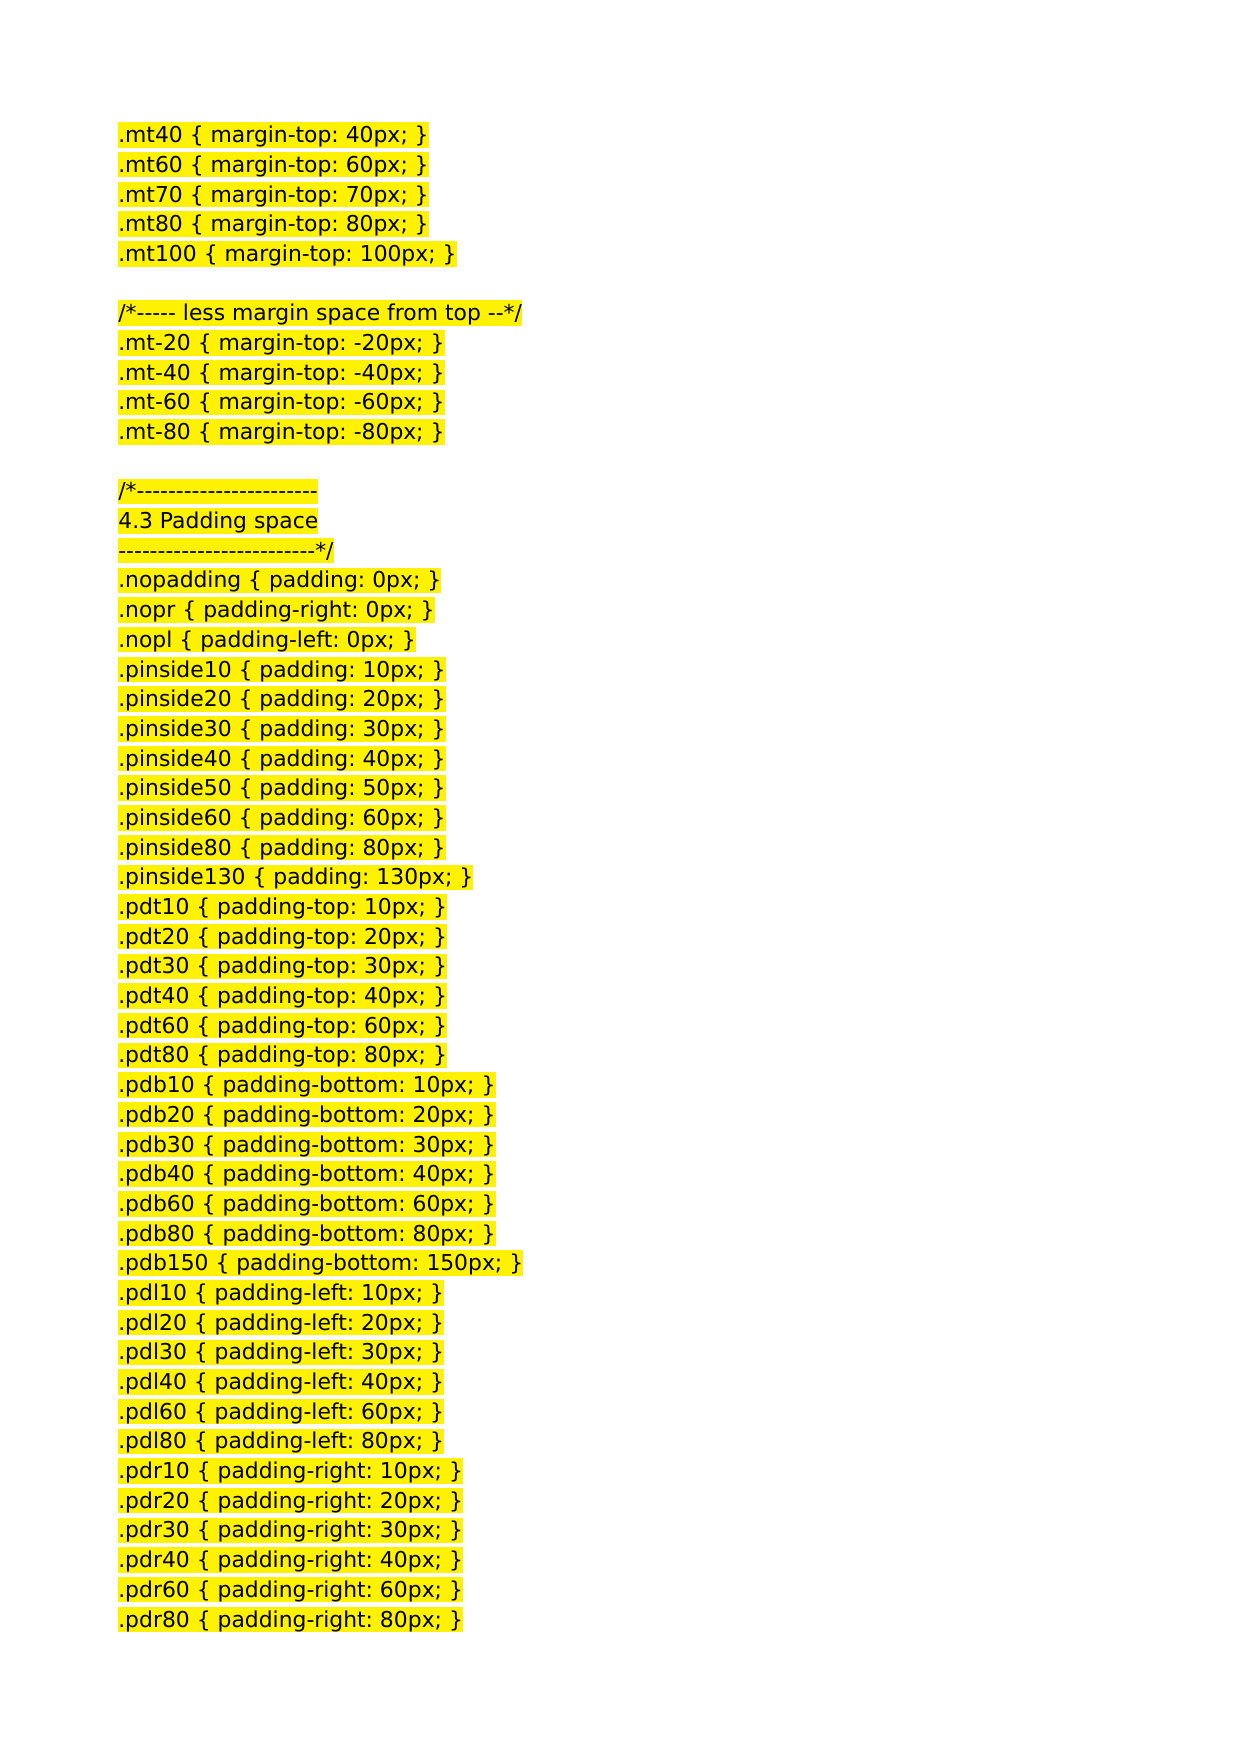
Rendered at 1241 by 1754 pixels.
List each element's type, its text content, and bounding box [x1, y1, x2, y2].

text .pdr80 { padding-right: 80px; } [118, 1602, 1122, 1632]
text .pdl40 { padding-left: 40px; } [118, 1365, 1122, 1395]
text .pdt10 { padding-top: 10px; } [118, 890, 1122, 920]
text .pdb60 { padding-bottom: 60px; } [118, 1187, 1122, 1217]
text .pdt20 { padding-top: 20px; } [118, 920, 1122, 949]
text .mt-60 { margin-top: -60px; } [118, 385, 1122, 415]
text .pdl30 { padding-left: 30px; } [118, 1335, 1122, 1365]
text .pdb30 { padding-bottom: 30px; } [118, 1127, 1122, 1157]
text .nopl { padding-left: 0px; } [118, 623, 1122, 652]
text .pdr10 { padding-right: 10px; } [118, 1454, 1122, 1484]
text .pdr20 { padding-right: 20px; } [118, 1484, 1122, 1513]
text /*----- less margin space from top --*/ [118, 296, 1122, 326]
text .mt-20 { margin-top: -20px; } [118, 326, 1122, 356]
text 4.3 Padding space [118, 504, 1122, 534]
text .mt40 { margin-top: 40px; } [118, 118, 1122, 148]
text .pinside80 { padding: 80px; } [118, 831, 1122, 860]
text .mt-40 { margin-top: -40px; } [118, 356, 1122, 385]
text .mt60 { margin-top: 60px; } [118, 148, 1122, 177]
text .pinside20 { padding: 20px; } [118, 682, 1122, 712]
text .pinside60 { padding: 60px; } [118, 801, 1122, 831]
text /*----------------------- [118, 474, 1122, 504]
text .pdb40 { padding-bottom: 40px; } [118, 1157, 1122, 1187]
text .pdb150 { padding-bottom: 150px; } [118, 1246, 1122, 1276]
text .pinside50 { padding: 50px; } [118, 771, 1122, 801]
text .pdt80 { padding-top: 80px; } [118, 1038, 1122, 1068]
text .pinside30 { padding: 30px; } [118, 712, 1122, 742]
text .pdr60 { padding-right: 60px; } [118, 1573, 1122, 1602]
text .pdb10 { padding-bottom: 10px; } [118, 1068, 1122, 1098]
text .mt70 { margin-top: 70px; } [118, 177, 1122, 207]
text .mt-80 { margin-top: -80px; } [118, 415, 1122, 445]
text .pdl20 { padding-left: 20px; } [118, 1306, 1122, 1335]
text .pinside130 { padding: 130px; } [118, 860, 1122, 890]
text .pdl60 { padding-left: 60px; } [118, 1395, 1122, 1424]
text .pdl80 { padding-left: 80px; } [118, 1424, 1122, 1454]
text .pdl10 { padding-left: 10px; } [118, 1276, 1122, 1306]
text .pdb80 { padding-bottom: 80px; } [118, 1217, 1122, 1246]
text .nopr { padding-right: 0px; } [118, 593, 1122, 623]
text .pdt40 { padding-top: 40px; } [118, 979, 1122, 1009]
text .pinside10 { padding: 10px; } [118, 652, 1122, 682]
text .pinside40 { padding: 40px; } [118, 742, 1122, 771]
text .pdt30 { padding-top: 30px; } [118, 949, 1122, 979]
text .pdr40 { padding-right: 40px; } [118, 1543, 1122, 1573]
text -------------------------*/ [118, 534, 1122, 563]
text .mt100 { margin-top: 100px; } [118, 237, 1122, 267]
text .nopadding { padding: 0px; } [118, 563, 1122, 593]
text .pdr30 { padding-right: 30px; } [118, 1513, 1122, 1543]
text .pdt60 { padding-top: 60px; } [118, 1009, 1122, 1038]
text .mt80 { margin-top: 80px; } [118, 207, 1122, 237]
text .pdb20 { padding-bottom: 20px; } [118, 1098, 1122, 1127]
